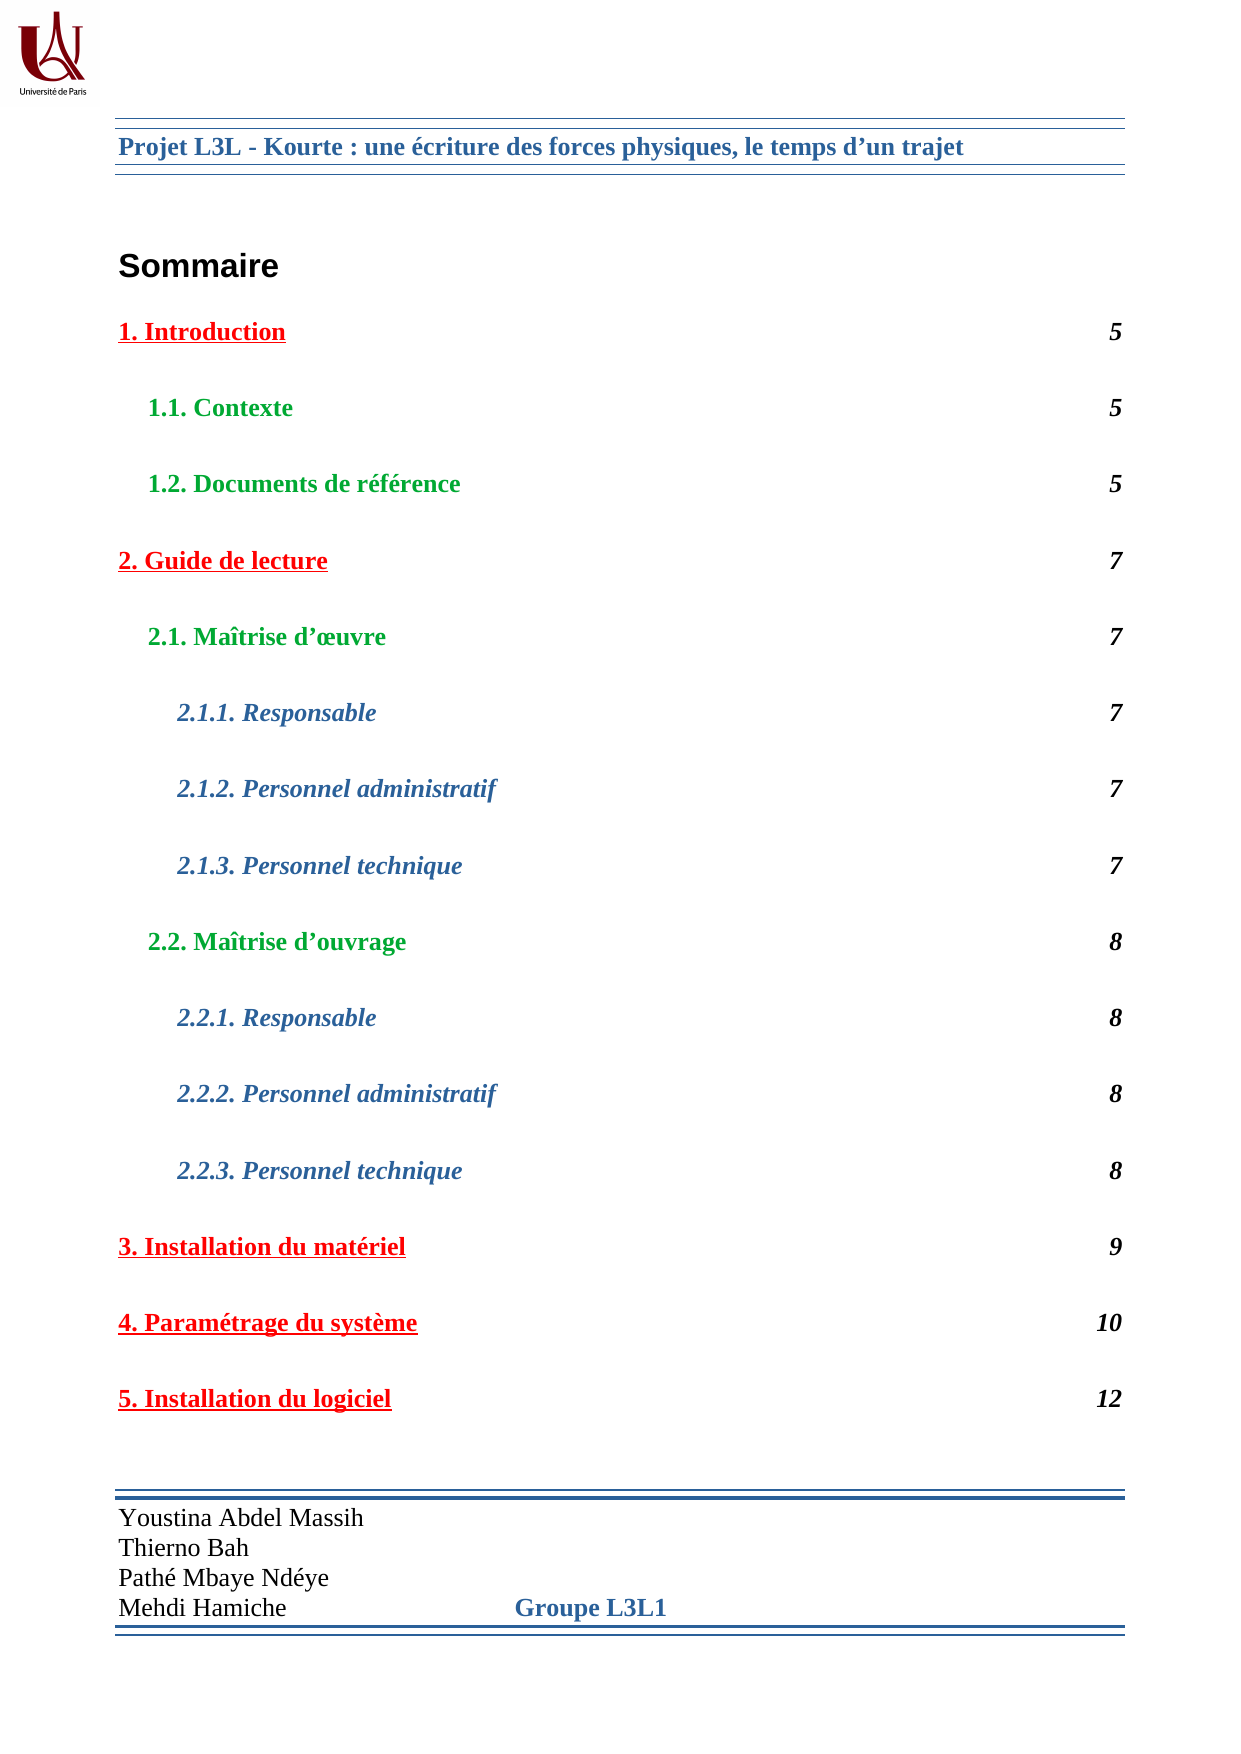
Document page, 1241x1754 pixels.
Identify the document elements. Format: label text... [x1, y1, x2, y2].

text 2.1.1. Responsable 7 [177, 697, 1122, 727]
subtitle Sommaire [118, 246, 1122, 284]
text 2.1. Maîtrise d’œuvre 7 [148, 621, 1122, 651]
text 3. Installation du matériel 9 [118, 1231, 1122, 1261]
text 2.2.1. Responsable 8 [177, 1002, 1122, 1032]
text 2.1.2. Personnel administratif 7 [177, 773, 1122, 803]
text 2.2.2. Personnel administratif 8 [177, 1078, 1122, 1108]
text 4. Paramétrage du système 10 [118, 1307, 1122, 1337]
text 1.2. Documents de référence 5 [148, 468, 1122, 498]
picture [0, 0, 101, 107]
text 2.2.3. Personnel technique 8 [177, 1155, 1122, 1185]
text 1.1. Contexte 5 [148, 392, 1122, 422]
text 5. Installation du logiciel 12 [118, 1383, 1122, 1413]
text 2.2. Maîtrise d’ouvrage 8 [148, 926, 1122, 956]
text 1. Introduction 5 [118, 316, 1122, 346]
text 2.1.3. Personnel technique 7 [177, 850, 1122, 880]
text 2. Guide de lecture 7 [118, 545, 1122, 575]
